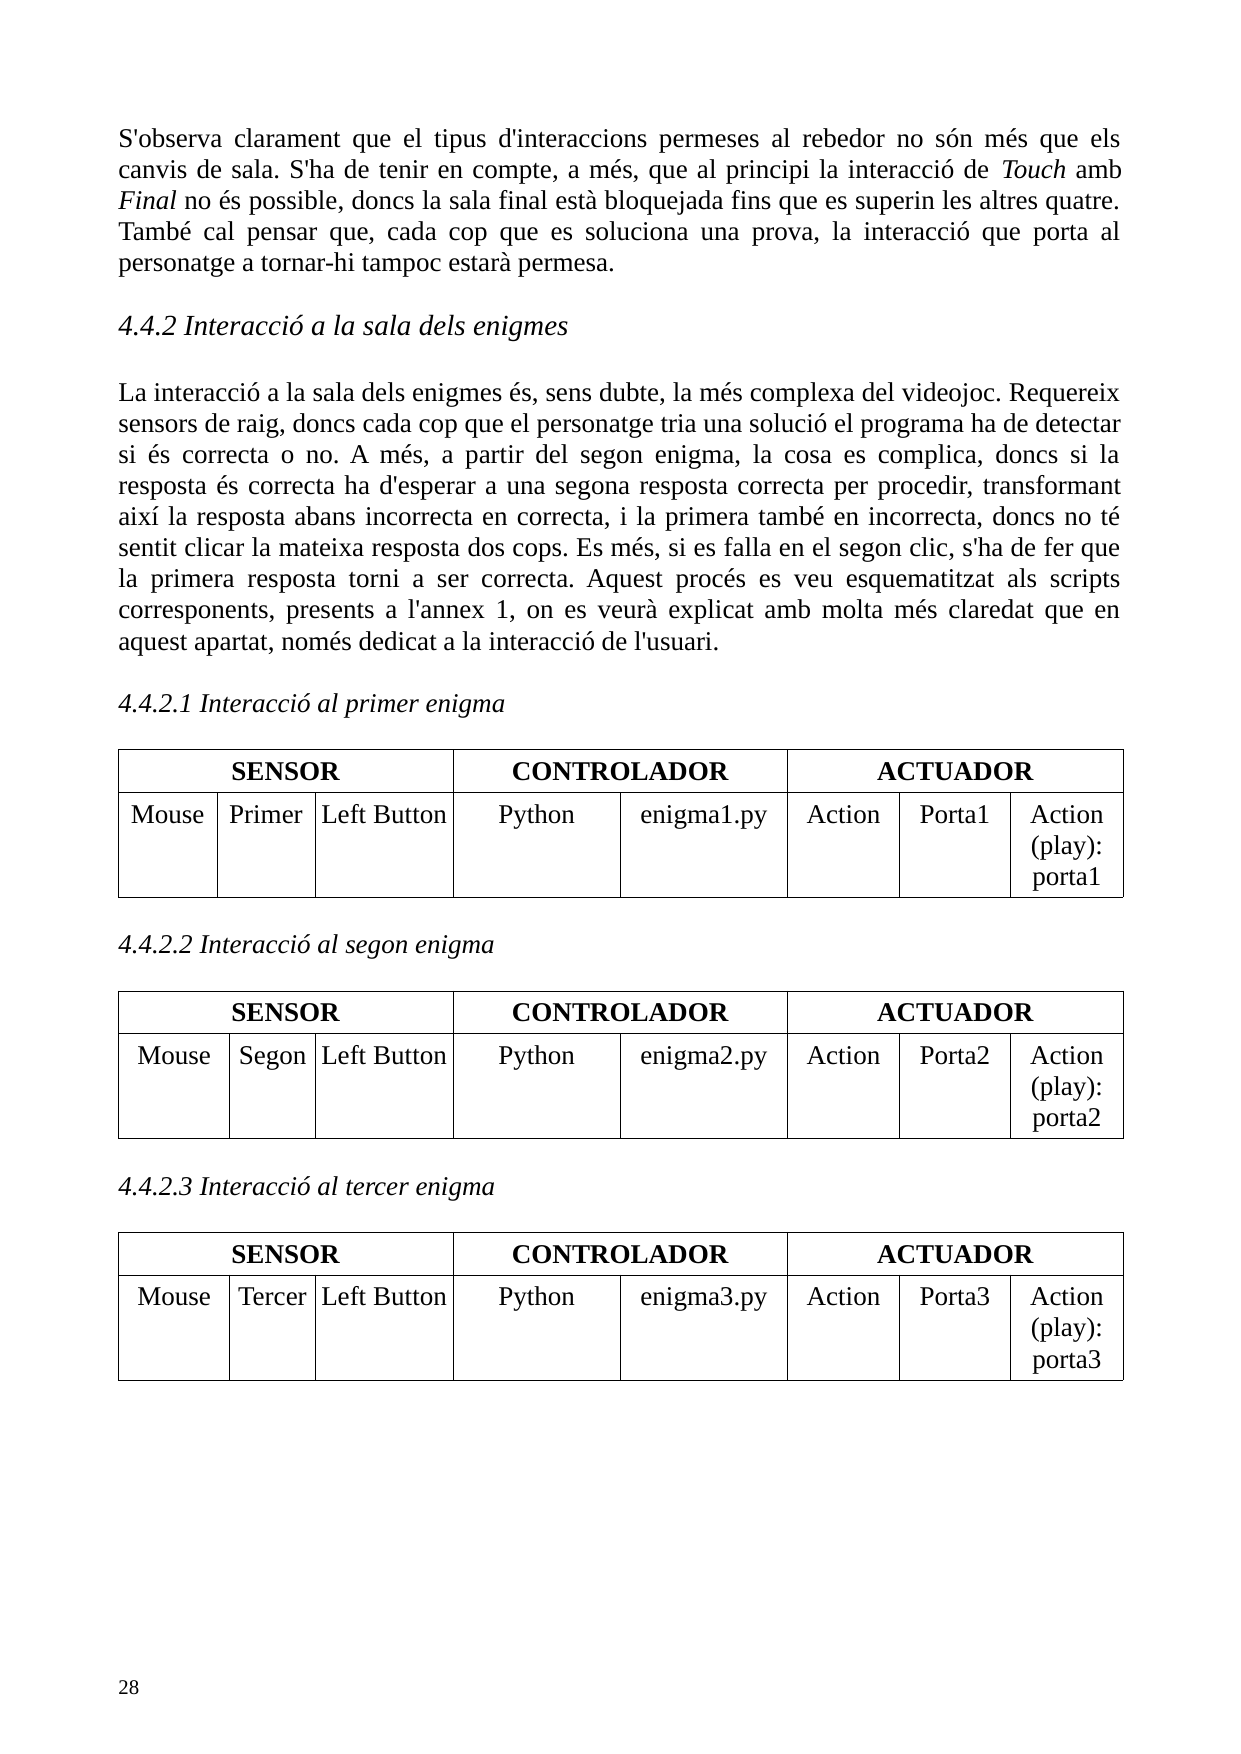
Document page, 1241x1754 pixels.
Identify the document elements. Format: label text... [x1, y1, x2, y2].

table_cell Porta2 [900, 1034, 1010, 1138]
table_cell Primer [218, 793, 315, 897]
table_cell Porta3 [900, 1276, 1010, 1379]
table_cell enigma1.py [621, 793, 787, 897]
table_header ACTUADOR [788, 1233, 1123, 1274]
table_cell Python [454, 1276, 620, 1379]
table_cell Python [454, 793, 620, 897]
table_header CONTROLADOR [454, 1233, 787, 1274]
table_header CONTROLADOR [454, 992, 787, 1033]
table_cell Python [454, 1034, 620, 1138]
table_cell Left Button [316, 793, 453, 897]
table_header SENSOR [119, 750, 453, 792]
table_header ACTUADOR [788, 750, 1123, 792]
table_cell Left Button [316, 1276, 453, 1379]
table_cell Mouse [119, 793, 217, 897]
table_cell Tercer [230, 1276, 315, 1379]
table_cell enigma2.py [621, 1034, 787, 1138]
table_cell Action (play): porta3 [1011, 1276, 1123, 1379]
text 4.4.2.1 Interacció al primer enigma [118, 687, 1122, 718]
table_cell Porta1 [900, 793, 1010, 897]
table_cell enigma3.py [621, 1276, 787, 1379]
table_cell Action [788, 1034, 899, 1138]
table_cell Action [788, 1276, 899, 1379]
table_cell Mouse [119, 1034, 229, 1138]
table_cell Left Button [316, 1034, 453, 1138]
text 4.4.2.2 Interacció al segon enigma [118, 928, 1122, 959]
table_cell Action (play): porta1 [1011, 793, 1123, 897]
table_cell Mouse [119, 1276, 229, 1379]
text La interacció a la sala dels enigmes és, sens dubte, la més complexa del videojoc. Requereix sensors de raig, doncs cada cop que el personatge tria una solució el programa ha de detectar si és correcta o no. A més, a partir del segon enigma, la cosa es complica, doncs si la resposta és correcta ha d'esperar a una segona resposta correcta per procedir, transformant així la resposta abans incorrecta en correcta, i la primera també en incorrecta, doncs no té sentit clicar la mateixa resposta dos cops. Es més, si es falla en el segon clic, s'ha de fer que la primera resposta torni a ser correcta. Aquest procés es veu esquematitzat als scripts corresponents, presents a l'annex 1, on es veurà explicat amb molta més claredat que en aquest apartat, només dedicat a la interacció de l'usuari. [118, 376, 1122, 656]
table_cell Segon [230, 1034, 315, 1138]
table_header CONTROLADOR [454, 750, 787, 792]
table_header SENSOR [119, 992, 453, 1033]
table_cell Action [788, 793, 899, 897]
table_header SENSOR [119, 1233, 453, 1274]
table_cell Action (play): porta2 [1011, 1034, 1123, 1138]
text 4.4.2 Interacció a la sala dels enigmes [118, 308, 1122, 342]
text 4.4.2.3 Interacció al tercer enigma [118, 1169, 1122, 1201]
table_header ACTUADOR [788, 992, 1123, 1033]
text S'observa clarament que el tipus d'interaccions permeses al rebedor no són més que els canvis de sala. S'ha de tenir en compte, a més, que al principi la interacció de Touch amb Final no és possible, doncs la sala final està bloquejada fins que es superin les altres quatre. També cal pensar que, cada cop que es soluciona una prova, la interacció que porta al personatge a tornar-hi tampoc estarà permesa. [118, 122, 1122, 277]
